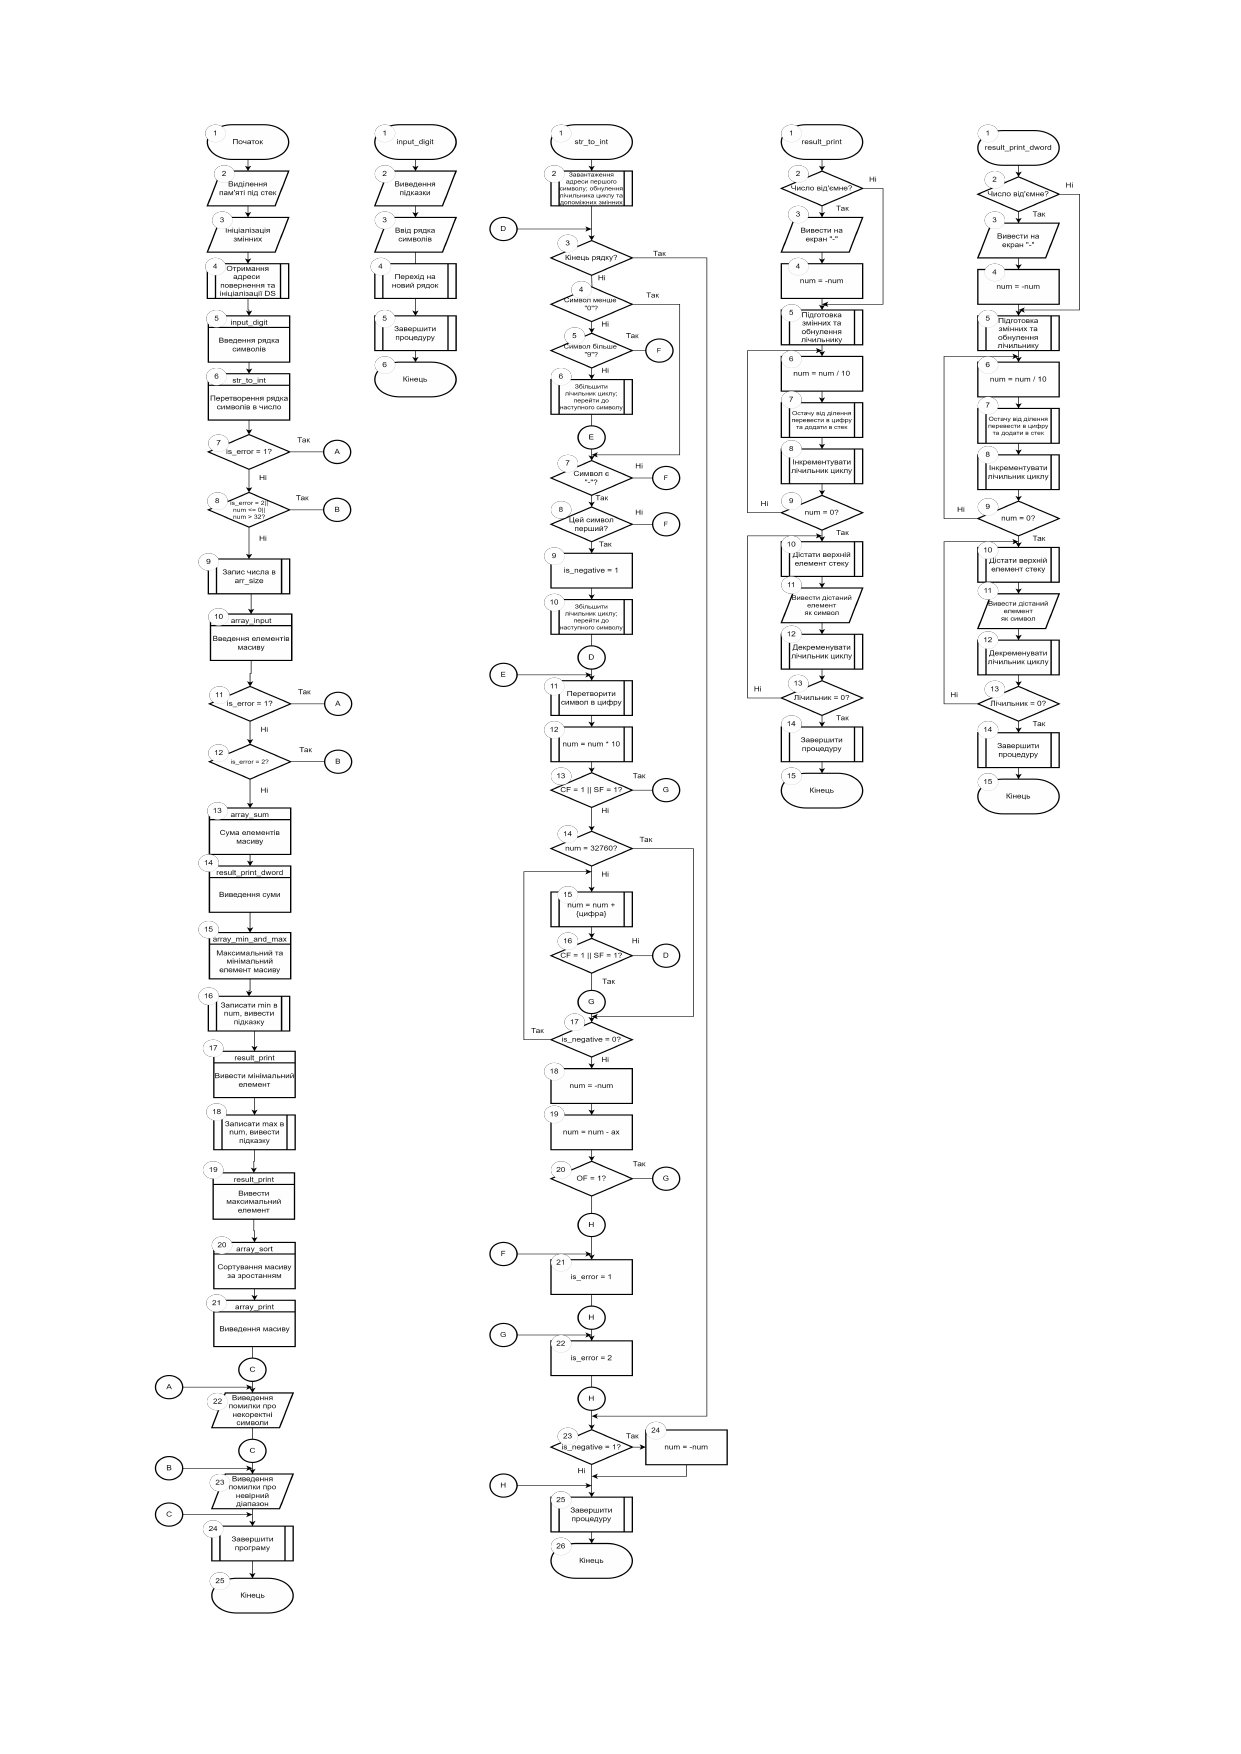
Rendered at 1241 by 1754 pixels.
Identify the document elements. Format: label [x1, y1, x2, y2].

picture [148, 118, 1092, 1619]
